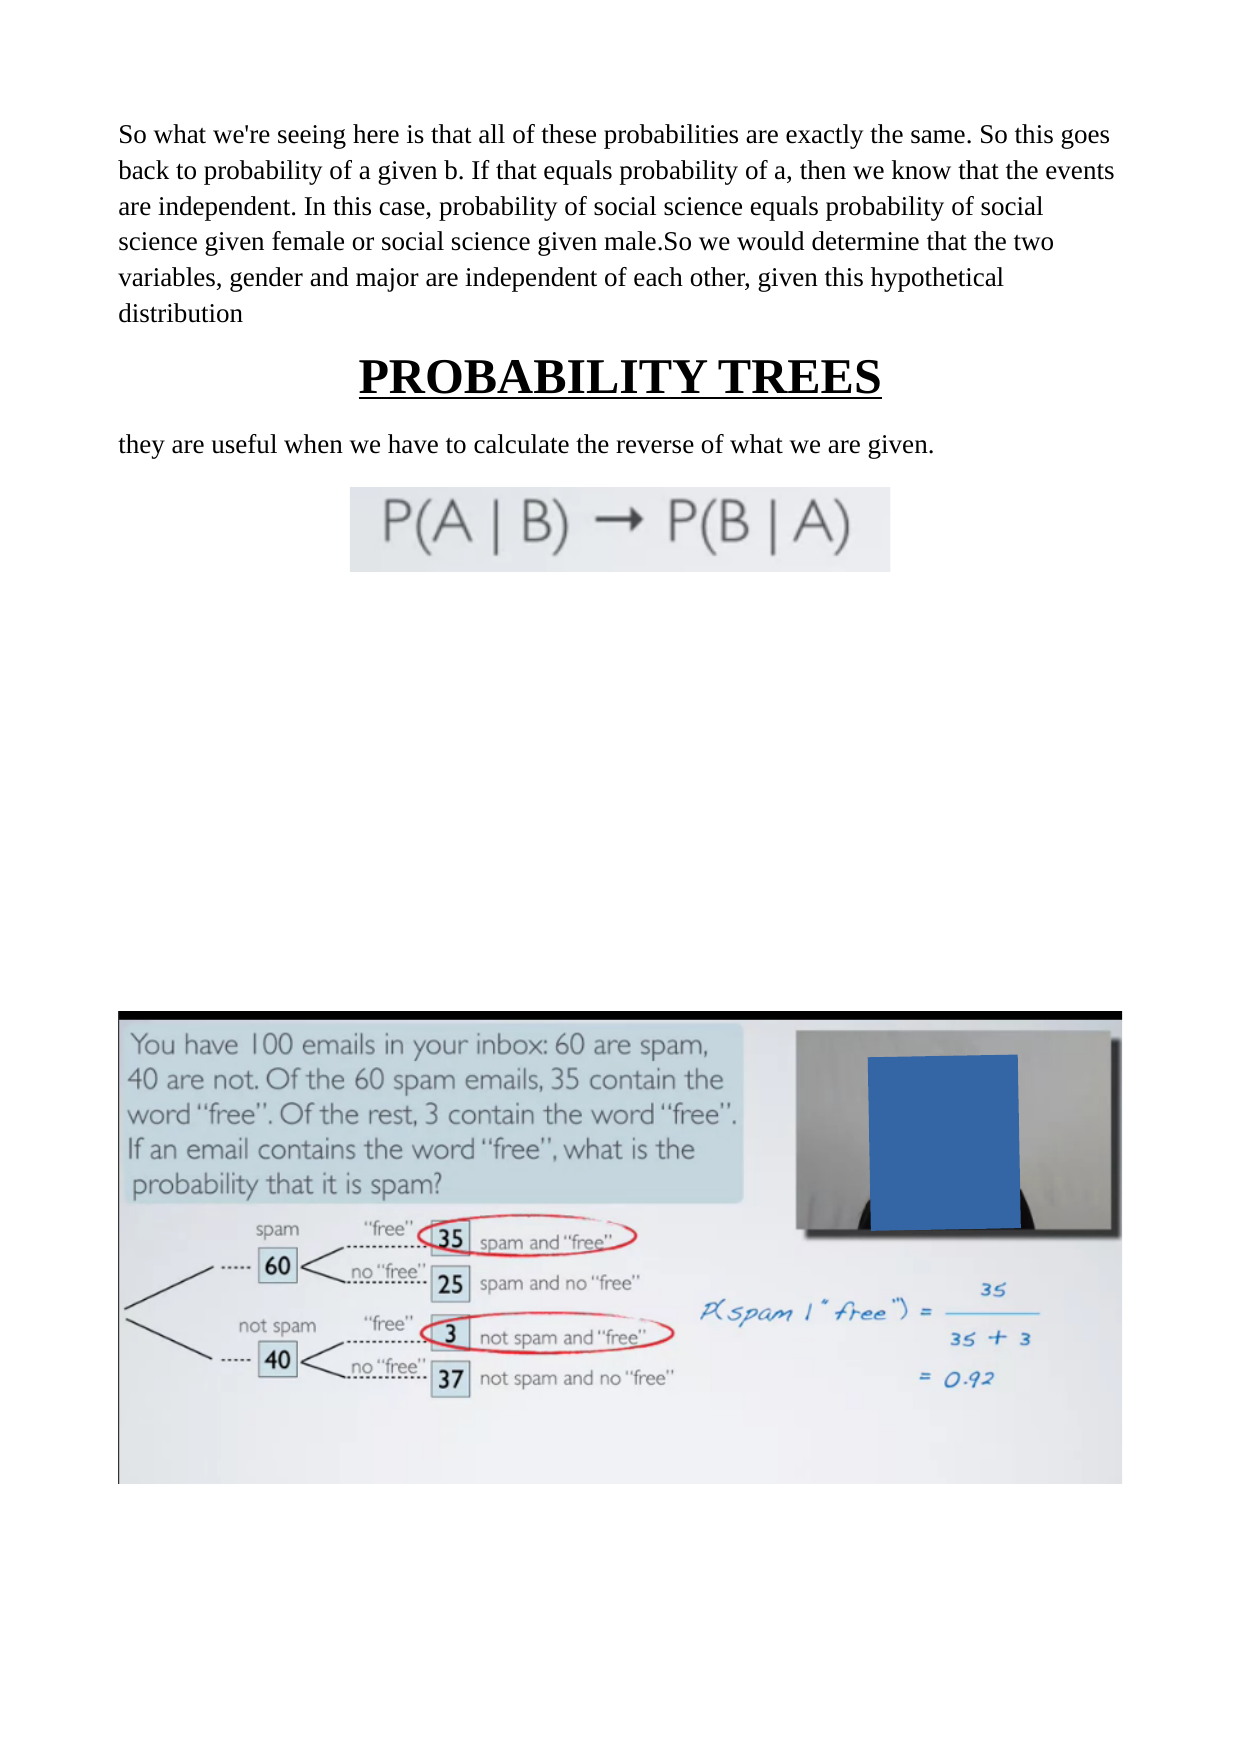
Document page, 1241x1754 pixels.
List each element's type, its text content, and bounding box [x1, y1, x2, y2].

picture [118, 1011, 1123, 1484]
text they are useful when we have to calculate the reverse of what we are given. [118, 428, 1122, 459]
picture [349, 487, 891, 572]
text PROBABILITY TREES [118, 347, 1122, 404]
text So what we're seeing here is that all of these probabilities are exactly the same. So this goes back to probability of a given b. If that equals probability of a, then we know that the events are independent. In this case, probability of social science equals probability of social science given female or social science given male.So we would determine that the two variables, gender and major are independent of each other, given this hypothetical distribution [118, 118, 1122, 328]
